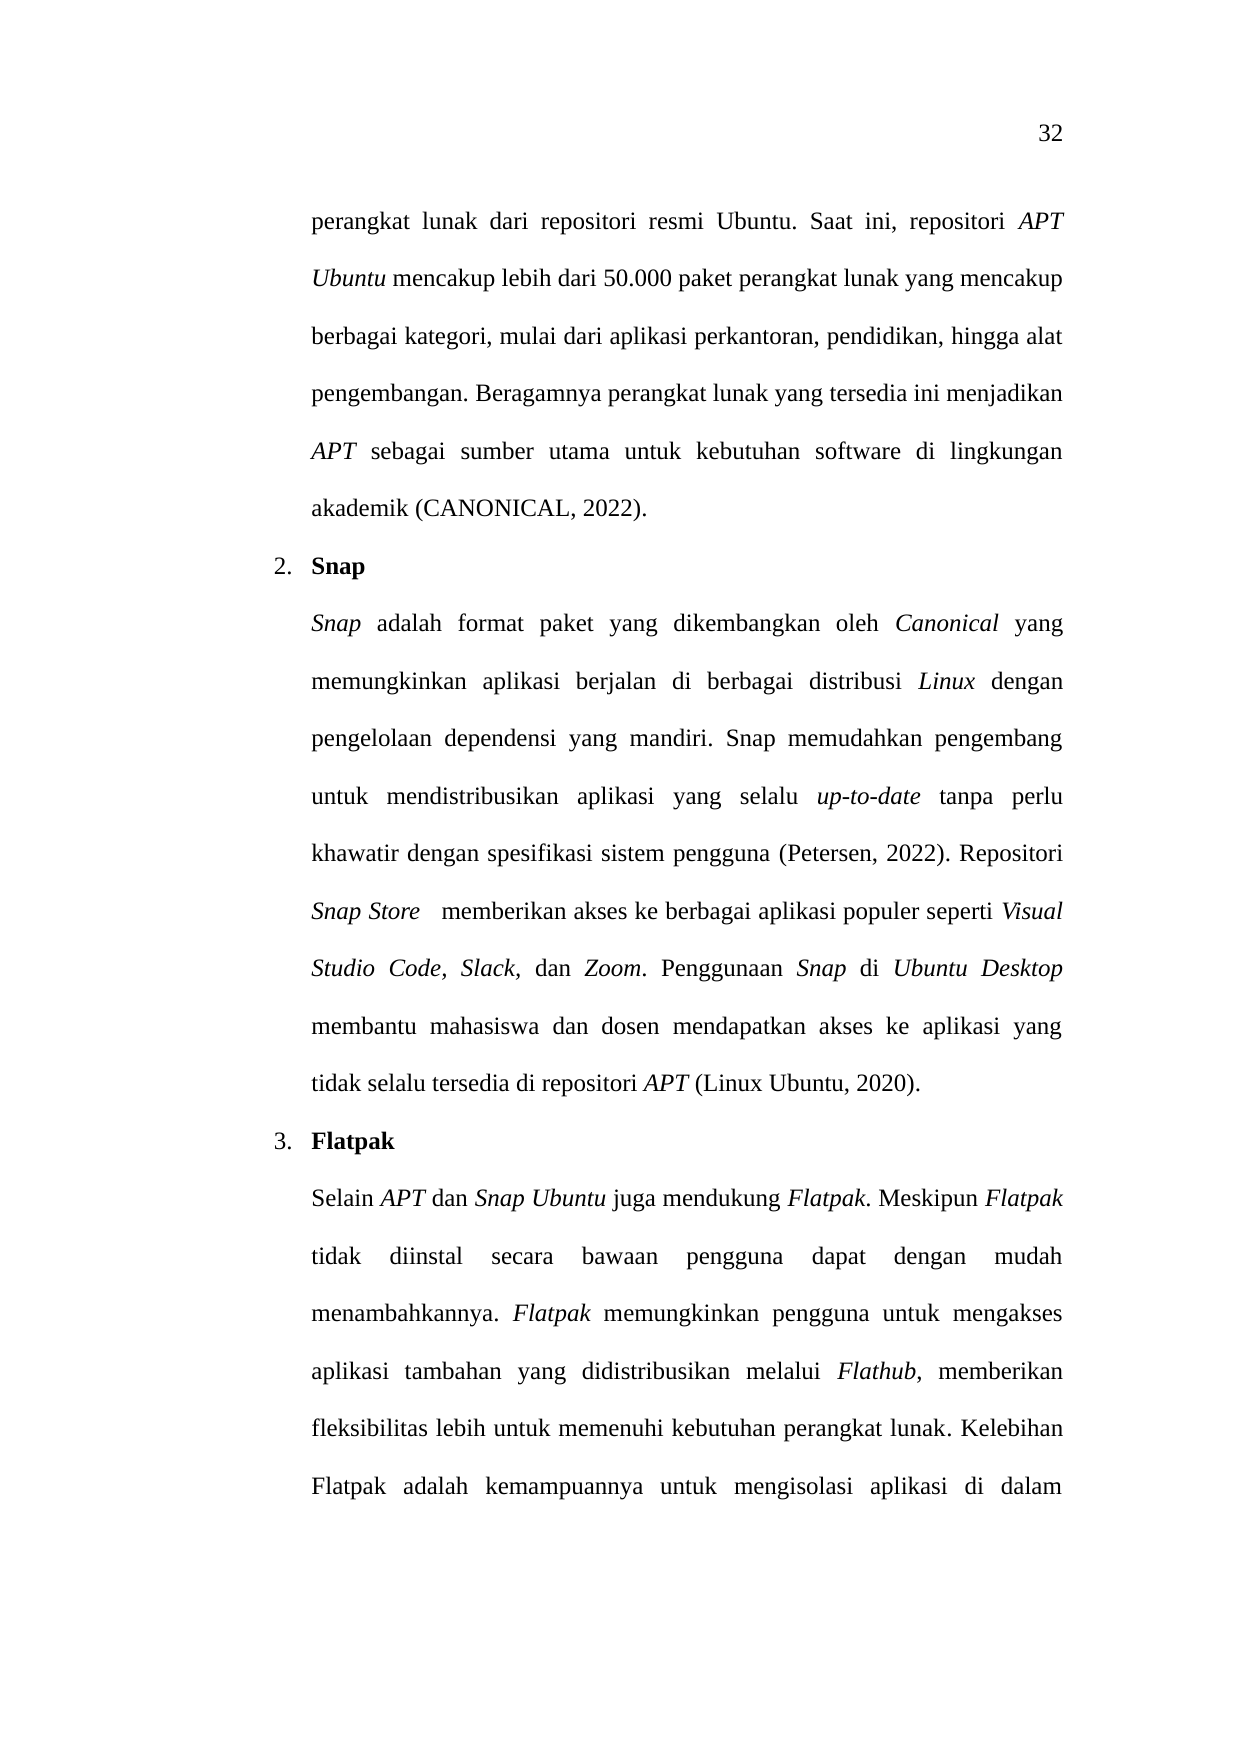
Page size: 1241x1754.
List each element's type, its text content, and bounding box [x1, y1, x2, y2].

list Flatpak Selain APT dan Snap Ubuntu juga mendukung Flatpak. Meskipun Flatpak tidak diinstal secara bawaan pengguna dapat dengan mudah menambahkannya. Flatpak memungkinkan pengguna untuk mengakses aplikasi tambahan yang didistribusikan melalui Flathub, memberikan fleksibilitas lebih untuk memenuhi kebutuhan perangkat lunak. Kelebihan Flatpak adalah kemampuannya untuk mengisolasi aplikasi di dalam [274, 1126, 1063, 1500]
list perangkat lunak dari repositori resmi Ubuntu. Saat ini, repositori APT Ubuntu mencakup lebih dari 50.000 paket perangkat lunak yang mencakup berbagai kategori, mulai dari aplikasi perkantoran, pendidikan, hingga alat pengembangan. Beragamnya perangkat lunak yang tersedia ini menjadikan APT sebagai sumber utama untuk kebutuhan software di lingkungan akademik (CANONICAL, 2022)⁠. [274, 206, 1063, 522]
list Snap Snap adalah format paket yang dikembangkan oleh Canonical yang memungkinkan aplikasi berjalan di berbagai distribusi Linux dengan pengelolaan dependensi yang mandiri. Snap memudahkan pengembang untuk mendistribusikan aplikasi yang selalu up-to-date tanpa perlu khawatir dengan spesifikasi sistem pengguna (Petersen, 2022). Repositori Snap Store memberikan akses ke berbagai aplikasi populer seperti Visual Studio Code, Slack, dan Zoom. Penggunaan Snap di Ubuntu Desktop membantu mahasiswa dan dosen mendapatkan akses ke aplikasi yang tidak selalu tersedia di repositori APT (Linux Ubuntu, 2020)⁠. [274, 551, 1063, 1097]
